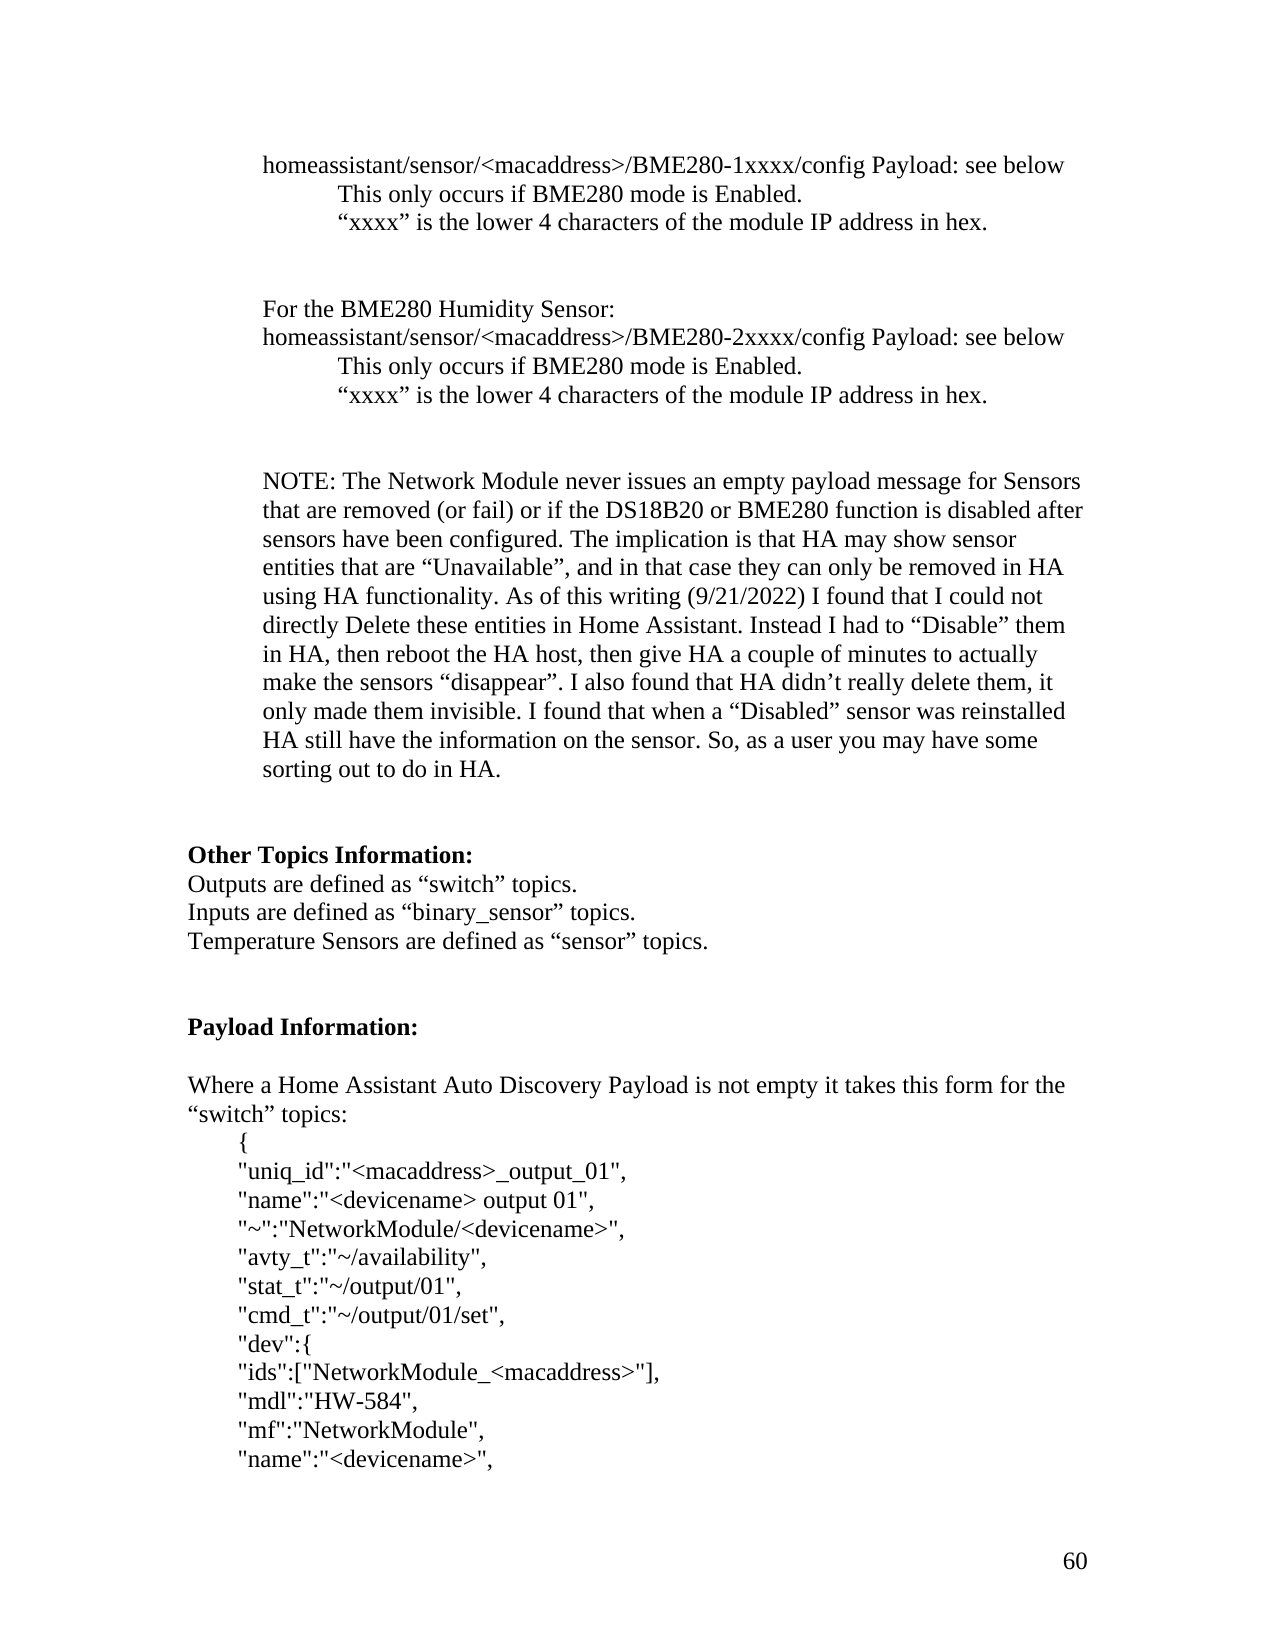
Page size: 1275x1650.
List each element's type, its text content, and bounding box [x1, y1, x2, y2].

text This only occurs if BME280 mode is Enabled. [337, 179, 1087, 207]
text Inputs are defined as “binary_sensor” topics. [187, 897, 1087, 926]
text homeassistant/sensor/<macaddress>/BME280-1xxxx/config Payload: see below [187, 150, 1087, 179]
text homeassistant/sensor/<macaddress>/BME280-2xxxx/config Payload: see below [187, 322, 1087, 351]
text Temperature Sensors are defined as “sensor” topics. [187, 926, 1087, 955]
text "uniq_id":"<macaddress>_output_01", [187, 1156, 1087, 1185]
text For the BME280 Humidity Sensor: [262, 294, 1087, 322]
text NOTE: The Network Module never issues an empty payload message for Sensors that are removed (or fail) or if the DS18B20 or BME280 function is disabled after sensors have been configured. The implication is that HA may show sensor entities that are “Unavailable”, and in that case they can only be removed in HA using HA functionality. As of this writing (9/21/2022) I found that I could not directly Delete these entities in Home Assistant. Instead I had to “Disable” them in HA, then reboot the HA host, then give HA a couple of minutes to actually make the sensors “disappear”. I also found that HA didn’t really delete them, it only made them invisible. I found that when a “Disabled” sensor was reinstalled HA still have the information on the sensor. So, as a user you may have some sorting out to do in HA. [262, 466, 1087, 782]
text “xxxx” is the lower 4 characters of the module IP address in hex. [337, 380, 1087, 409]
text { [187, 1127, 1087, 1156]
text Where a Home Assistant Auto Discovery Payload is not empty it takes this form for the “switch” topics: [187, 1070, 1087, 1127]
text Payload Information: [187, 1012, 1087, 1041]
text "avty_t":"~/availability", [187, 1242, 1087, 1271]
text "name":"<devicename>", [187, 1444, 1087, 1472]
text Other Topics Information: [187, 840, 1087, 869]
text "cmd_t":"~/output/01/set", [187, 1300, 1087, 1329]
text Outputs are defined as “switch” topics. [187, 869, 1087, 897]
text "name":"<devicename> output 01", [187, 1185, 1087, 1214]
text "ids":["NetworkModule_<macaddress>"], [187, 1357, 1087, 1386]
text "mdl":"HW-584", [187, 1386, 1087, 1415]
text “xxxx” is the lower 4 characters of the module IP address in hex. [337, 207, 1087, 236]
text "mf":"NetworkModule", [187, 1415, 1087, 1444]
text "dev":{ [187, 1329, 1087, 1357]
text This only occurs if BME280 mode is Enabled. [337, 351, 1087, 380]
text "stat_t":"~/output/01", [187, 1271, 1087, 1300]
text "~":"NetworkModule/<devicename>", [187, 1214, 1087, 1242]
